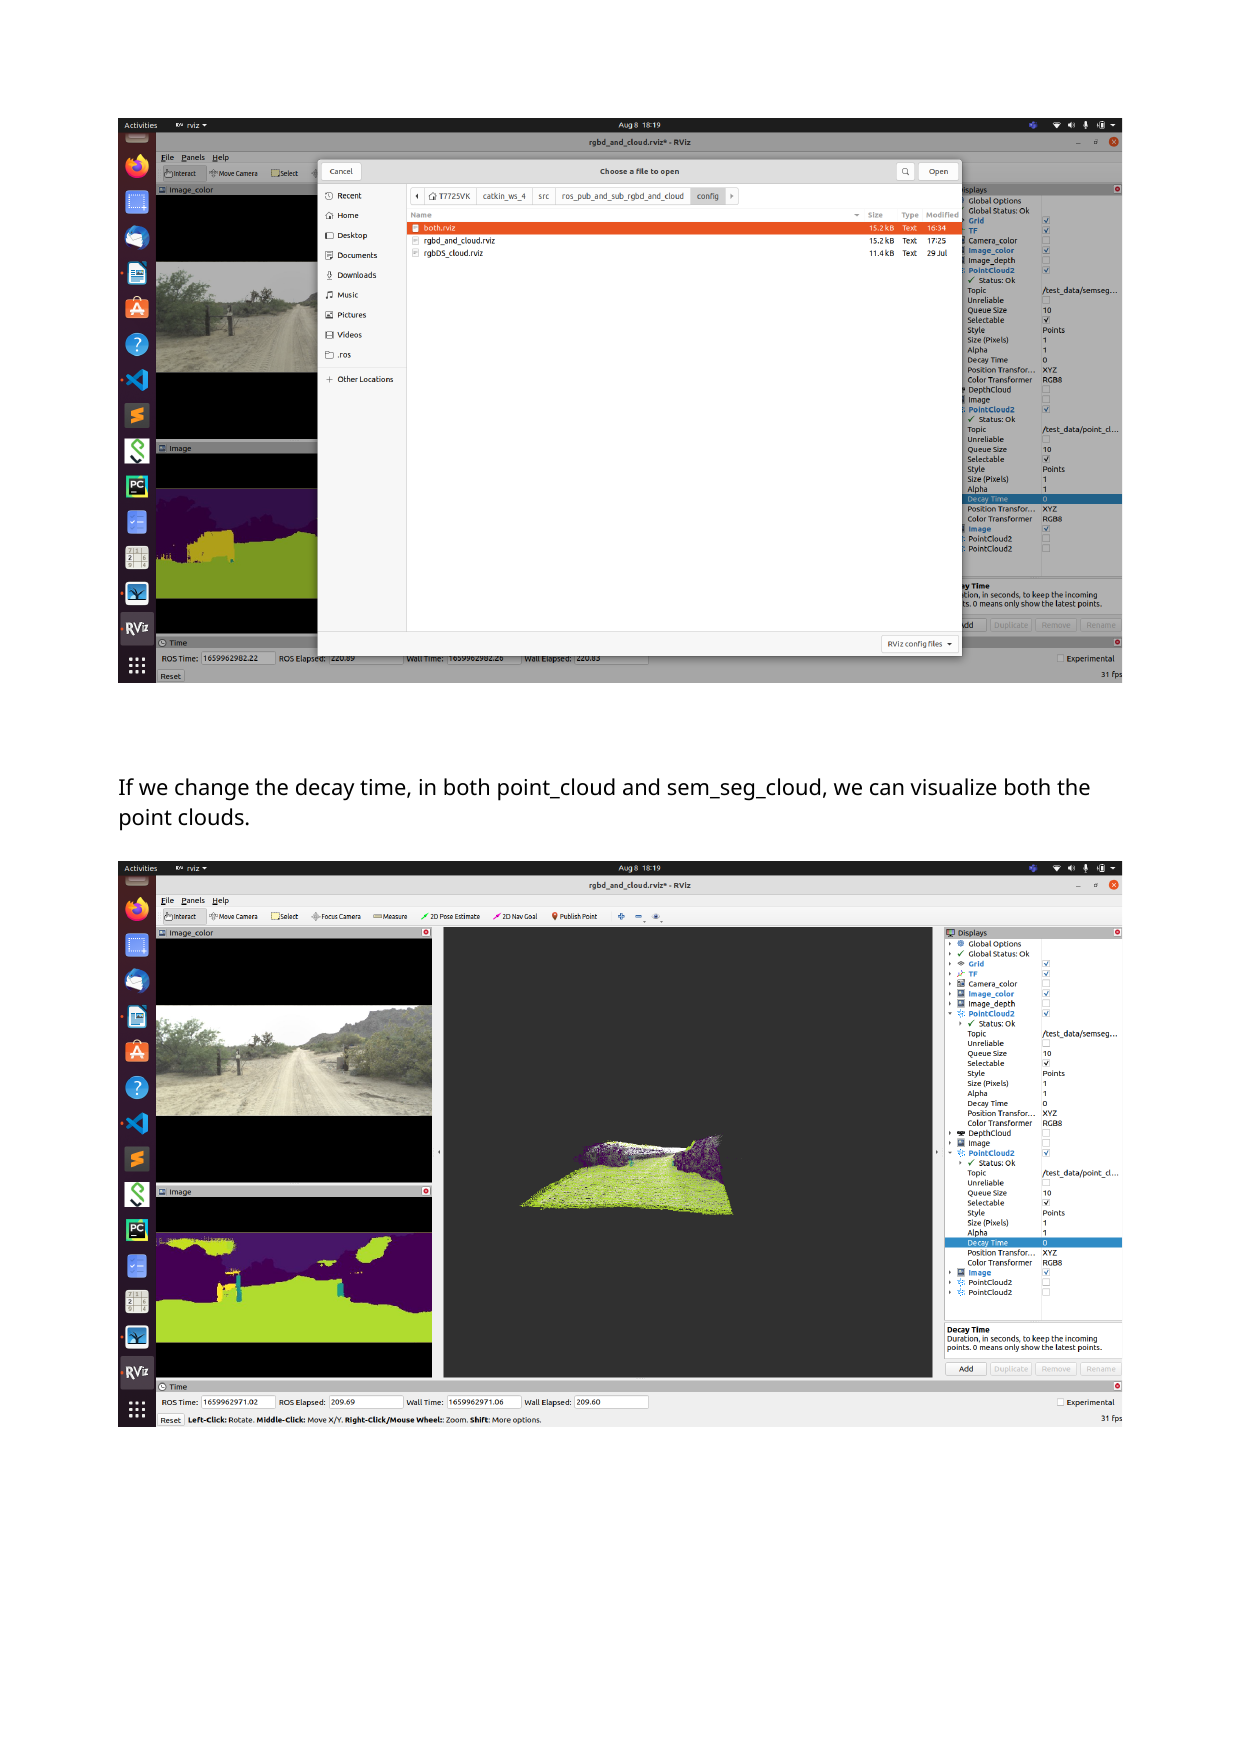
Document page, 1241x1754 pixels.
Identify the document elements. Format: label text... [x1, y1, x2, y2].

picture [118, 118, 1123, 683]
picture [118, 861, 1123, 1427]
text If we change the decay time, in both point_cloud and sem_seg_cloud, we can visualize both the point clouds. [118, 772, 1122, 832]
